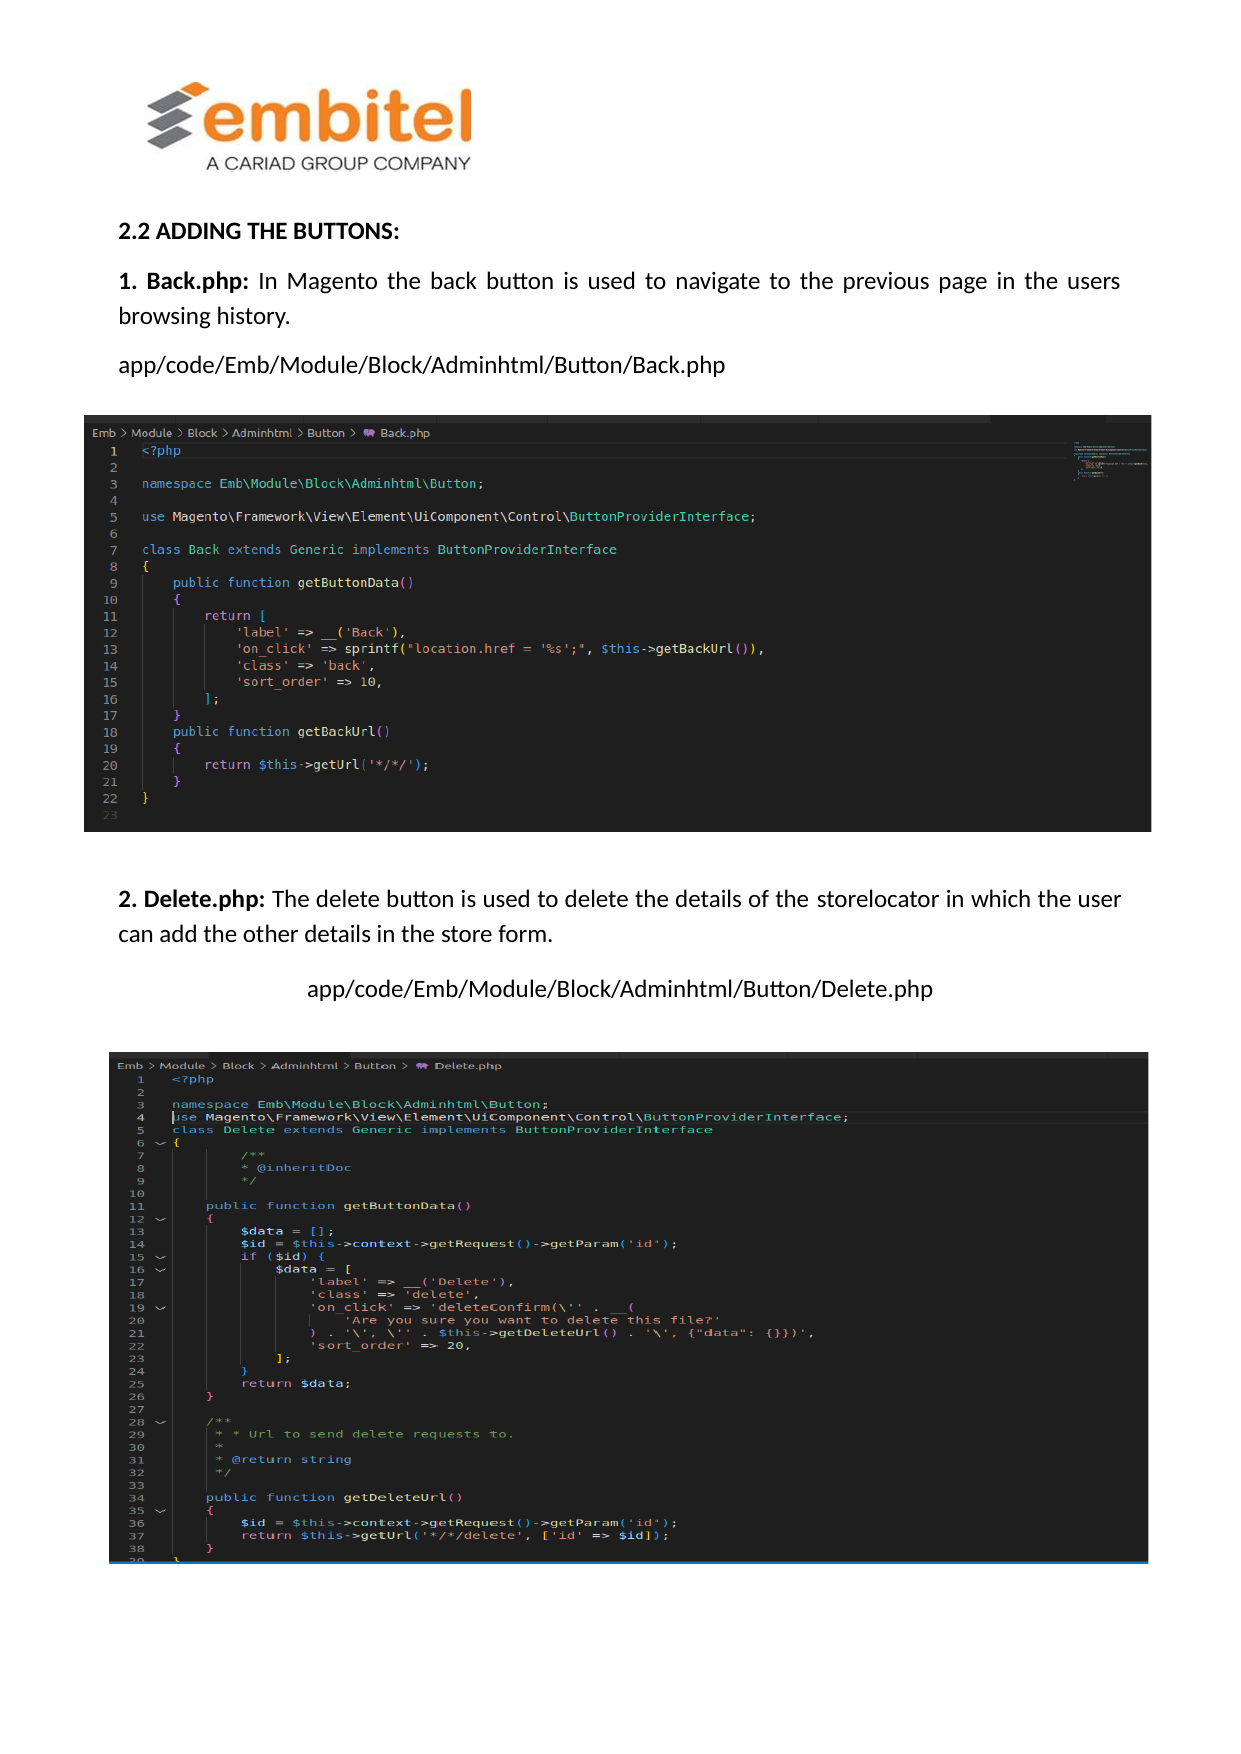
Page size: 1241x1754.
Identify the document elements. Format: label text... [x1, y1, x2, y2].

text 1. Back.php: In Magento the back button is used to navigate to the previous page in the users browsing history. [118, 265, 1122, 330]
text app/code/Emb/Module/Block/Adminhtml/Button/Delete.php [118, 973, 1122, 1004]
text app/code/Emb/Module/Block/Adminhtml/Button/Back.php [118, 349, 1122, 380]
picture [84, 415, 1152, 832]
picture [109, 1052, 1149, 1564]
picture [147, 82, 472, 172]
text 2.2 ADDING THE BUTTONS: [118, 215, 1122, 246]
text 2. Delete.php: The delete button is used to delete the details of the storelocator in which the user can add the other details in the store form. [118, 883, 1122, 949]
